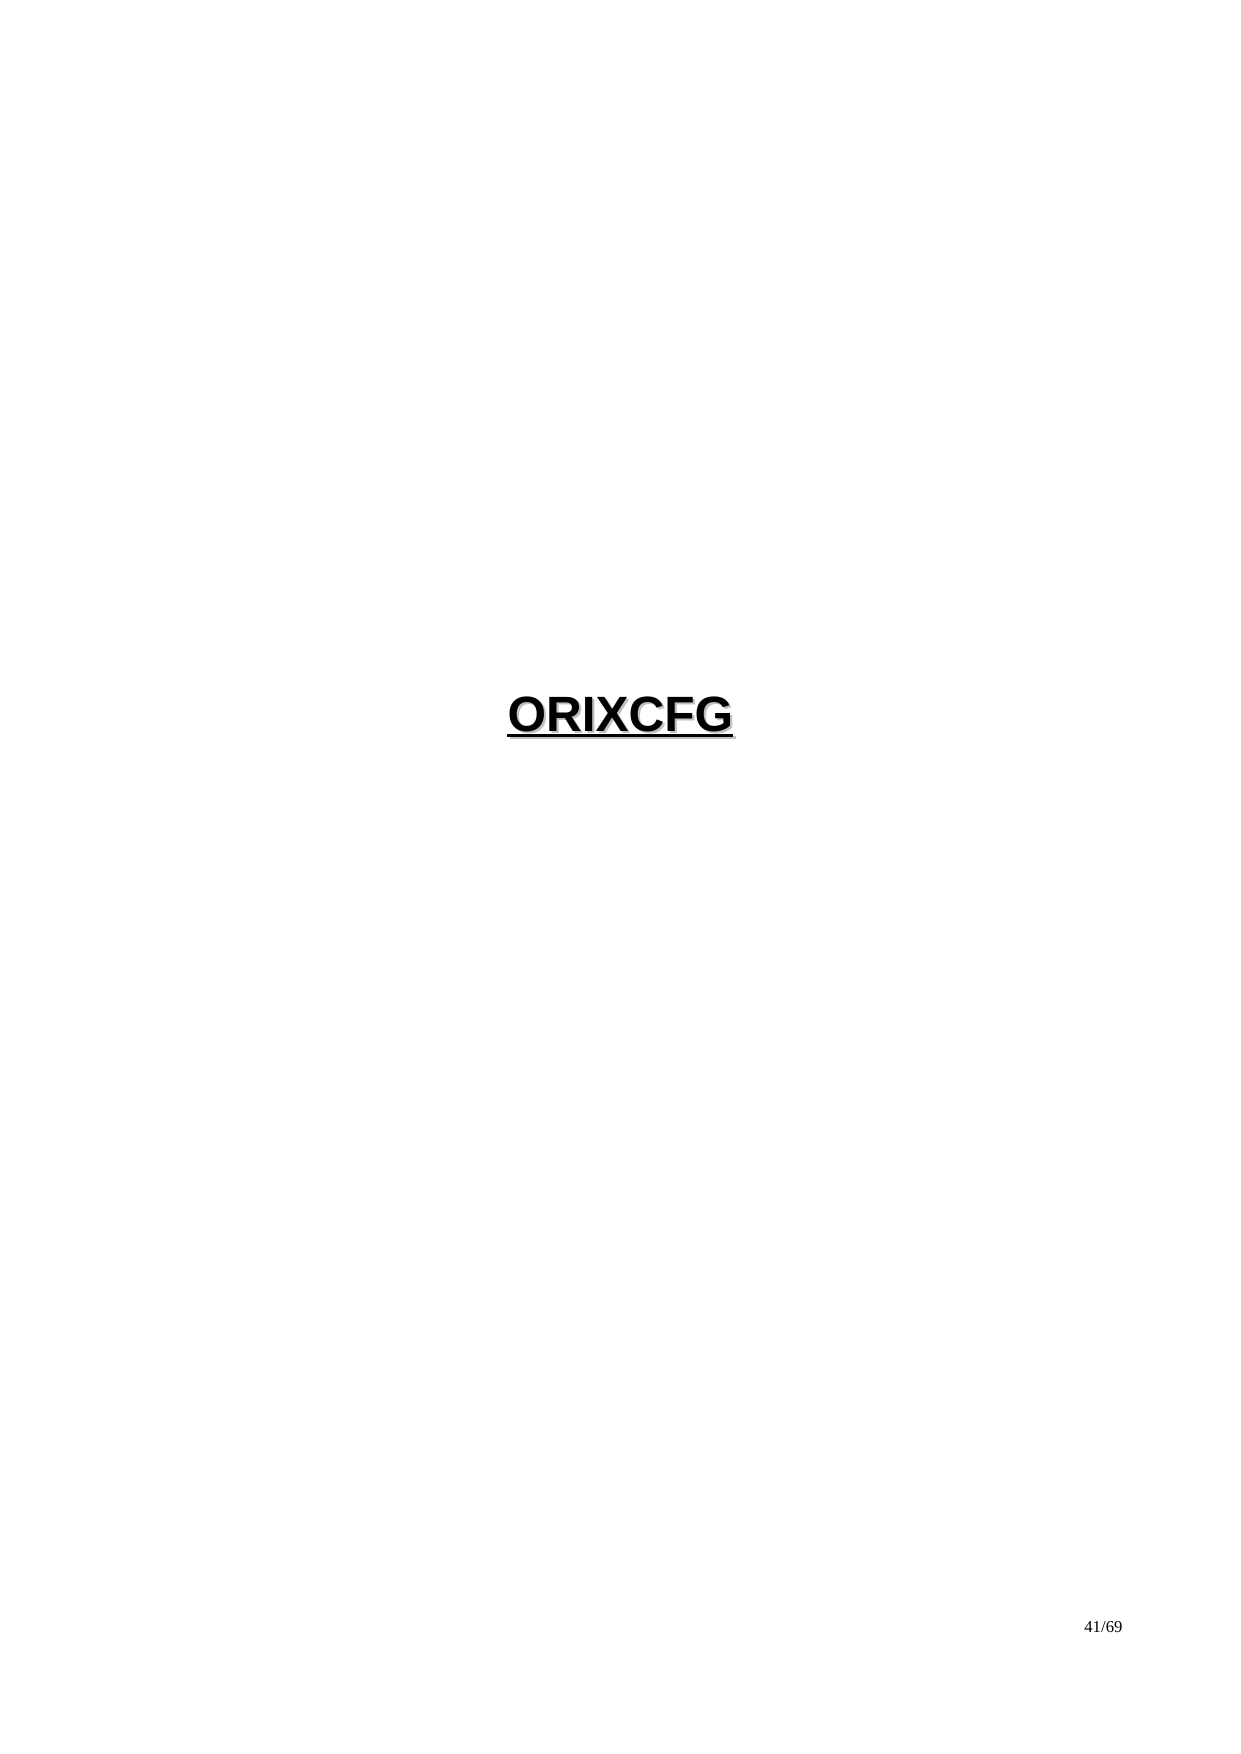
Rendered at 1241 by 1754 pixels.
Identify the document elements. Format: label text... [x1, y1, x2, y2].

subtitle ORIXCFG [118, 684, 1122, 742]
